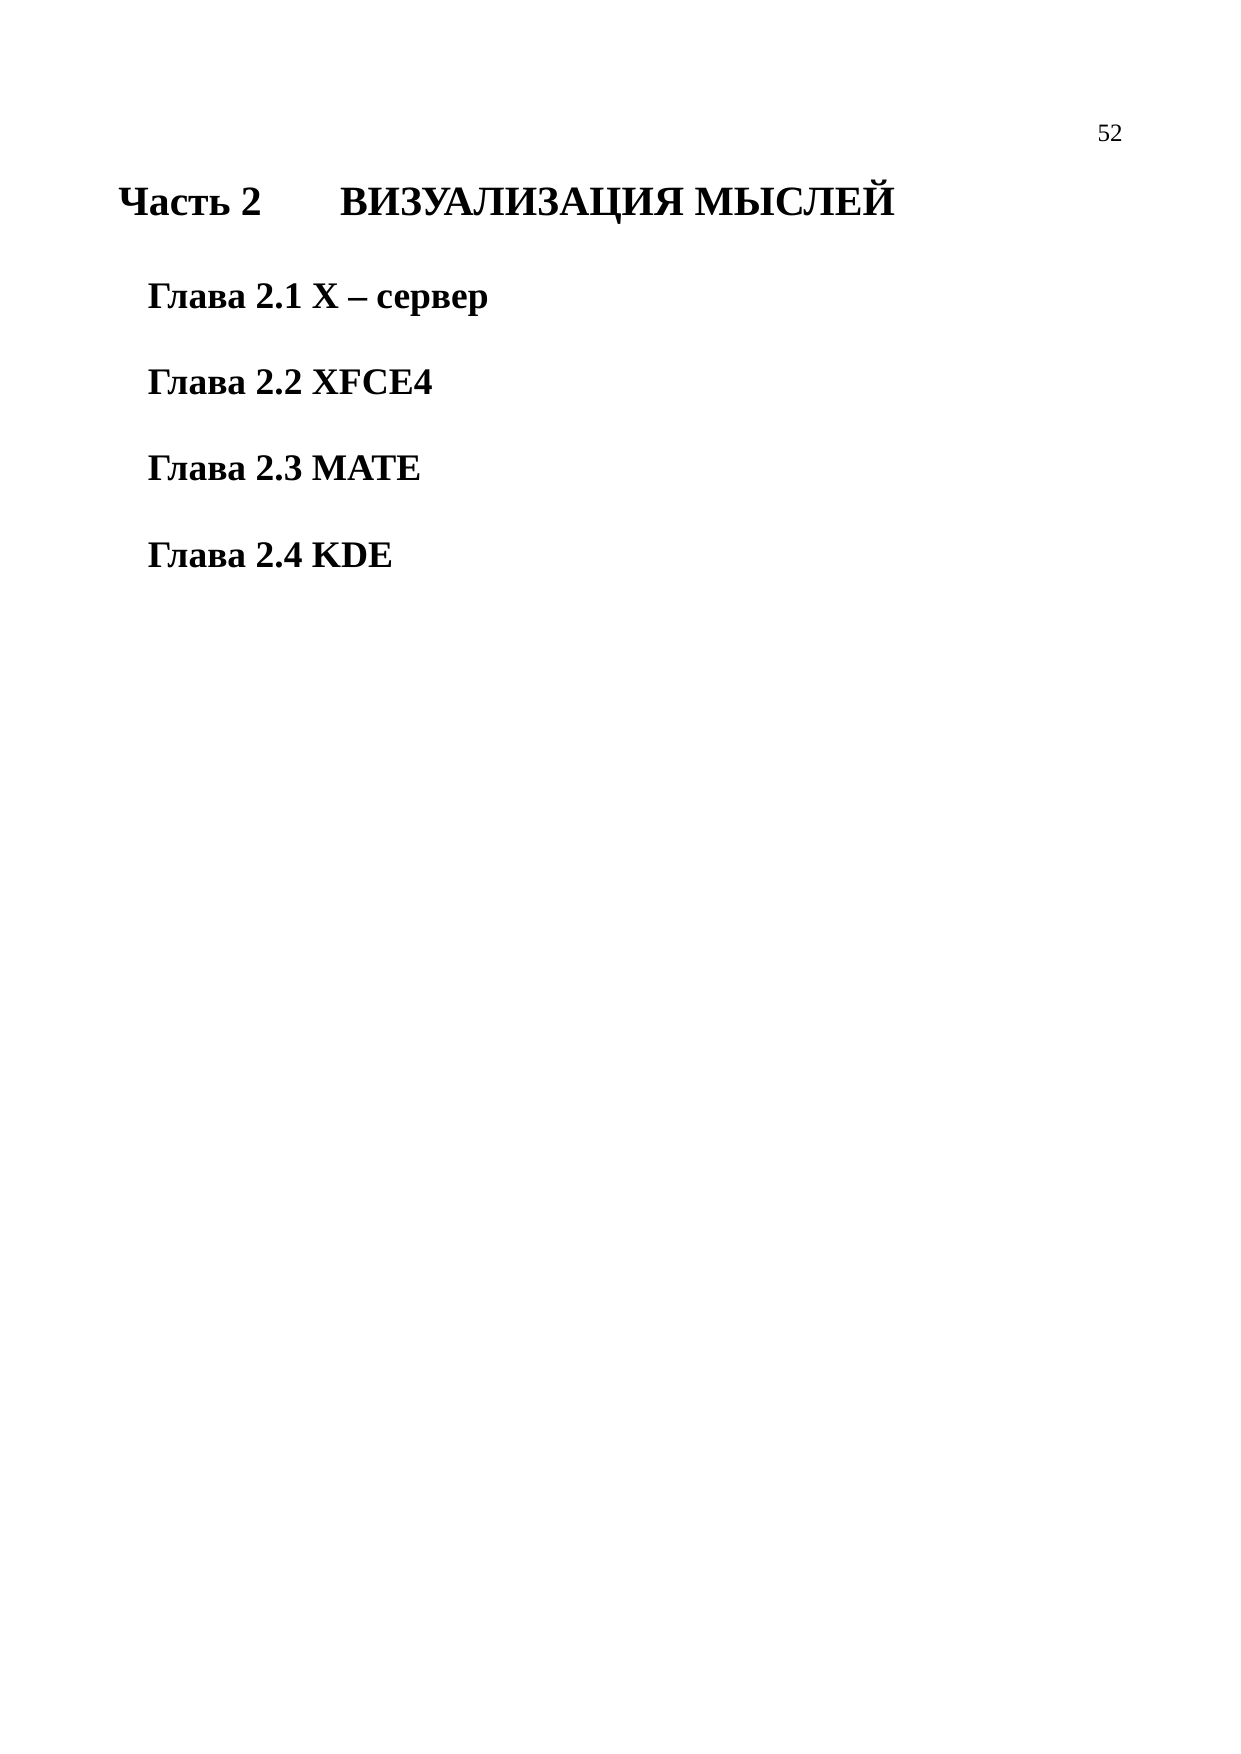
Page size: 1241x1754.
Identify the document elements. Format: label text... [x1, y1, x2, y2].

text Глава 2.3 MATE [148, 446, 1122, 489]
text Глава 2.4 KDE [148, 532, 1122, 575]
text Глава 2.1 X – сервер [148, 273, 1122, 316]
subtitle ВИЗУАЛИЗАЦИЯ МЫСЛЕЙ [118, 176, 1122, 224]
text Глава 2.2 XFCE4 [148, 359, 1122, 403]
